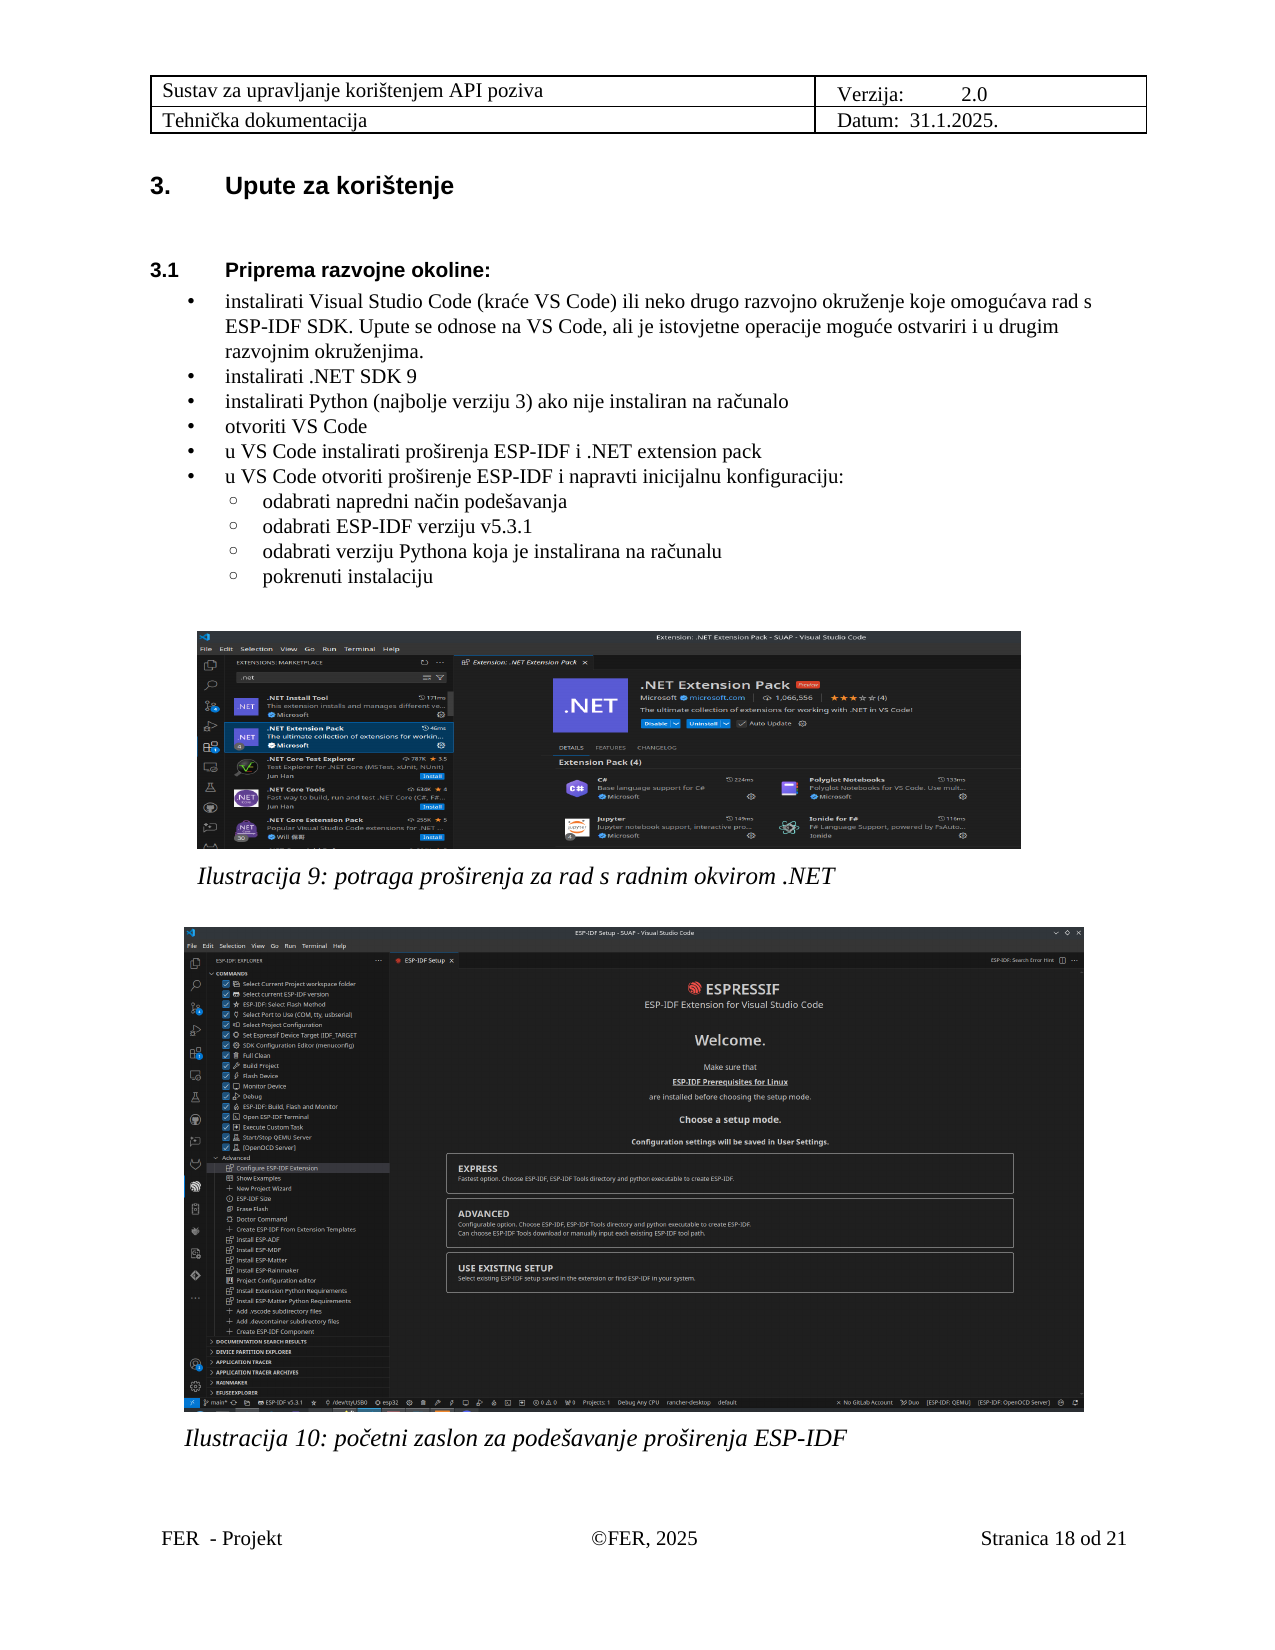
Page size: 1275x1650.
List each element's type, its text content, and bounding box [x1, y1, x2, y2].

list instalirati .NET SDK 9 [187, 363, 1125, 388]
list Ilustracija 9: potraga proširenja za rad s radnim okvirom .NET [197, 632, 1021, 890]
list pokrenuti instalaciju [225, 563, 1125, 588]
list u VS Code otvoriti proširenje ESP-IDF i napravti inicijalnu konfiguraciju: [187, 463, 1125, 488]
list instalirati Python (najbolje verziju 3) ako nije instaliran na računalo [187, 388, 1125, 413]
list Ilustracija 10: početni zaslon za podešavanje proširenja ESP-IDF [184, 1412, 1084, 1452]
list [197, 619, 1021, 632]
picture [184, 927, 1084, 1412]
list odabrati ESP-IDF verziju v5.3.1 [225, 513, 1125, 538]
list otvoriti VS Code [187, 413, 1125, 438]
list odabrati verziju Pythona koja je instalirana na računalu [225, 538, 1125, 563]
list u VS Code instalirati proširenja ESP-IDF i .NET extension pack [187, 438, 1125, 463]
list instalirati Visual Studio Code (kraće VS Code) ili neko drugo razvojno okruženje koje omogućava rad s ESP-IDF SDK. Upute se odnose na VS Code, ali je istovjetne operacije moguće ostvariri i u drugim razvojnim okruženjima. [187, 288, 1125, 363]
list odabrati napredni način podešavanja [225, 488, 1125, 513]
subtitle Upute za korištenje [150, 171, 1125, 200]
subtitle Priprema razvojne okoline: [150, 256, 1125, 281]
